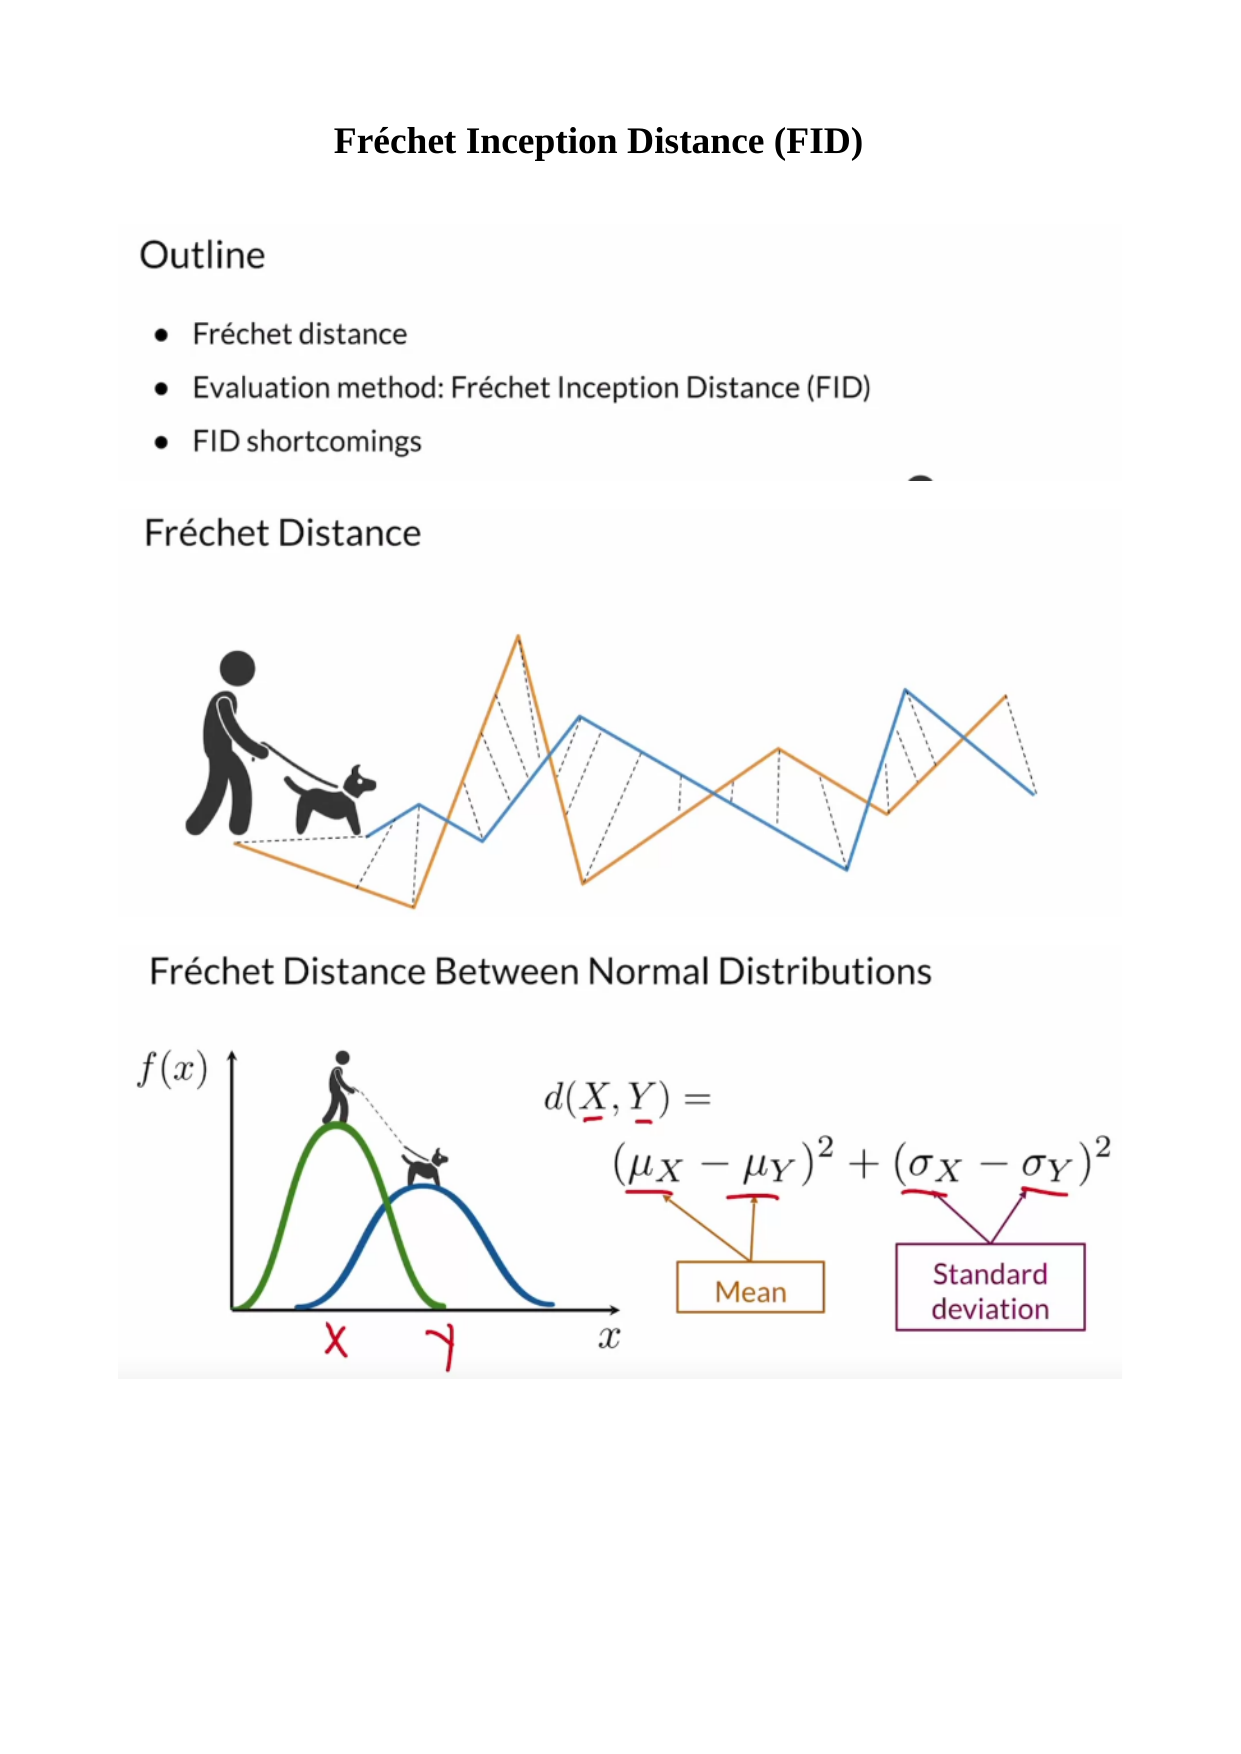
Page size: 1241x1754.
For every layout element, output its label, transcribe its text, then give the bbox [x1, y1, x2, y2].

picture [118, 224, 1123, 481]
picture [118, 945, 1123, 1379]
picture [118, 509, 1123, 917]
subtitle Fréchet Inception Distance (FID) [118, 118, 1122, 161]
